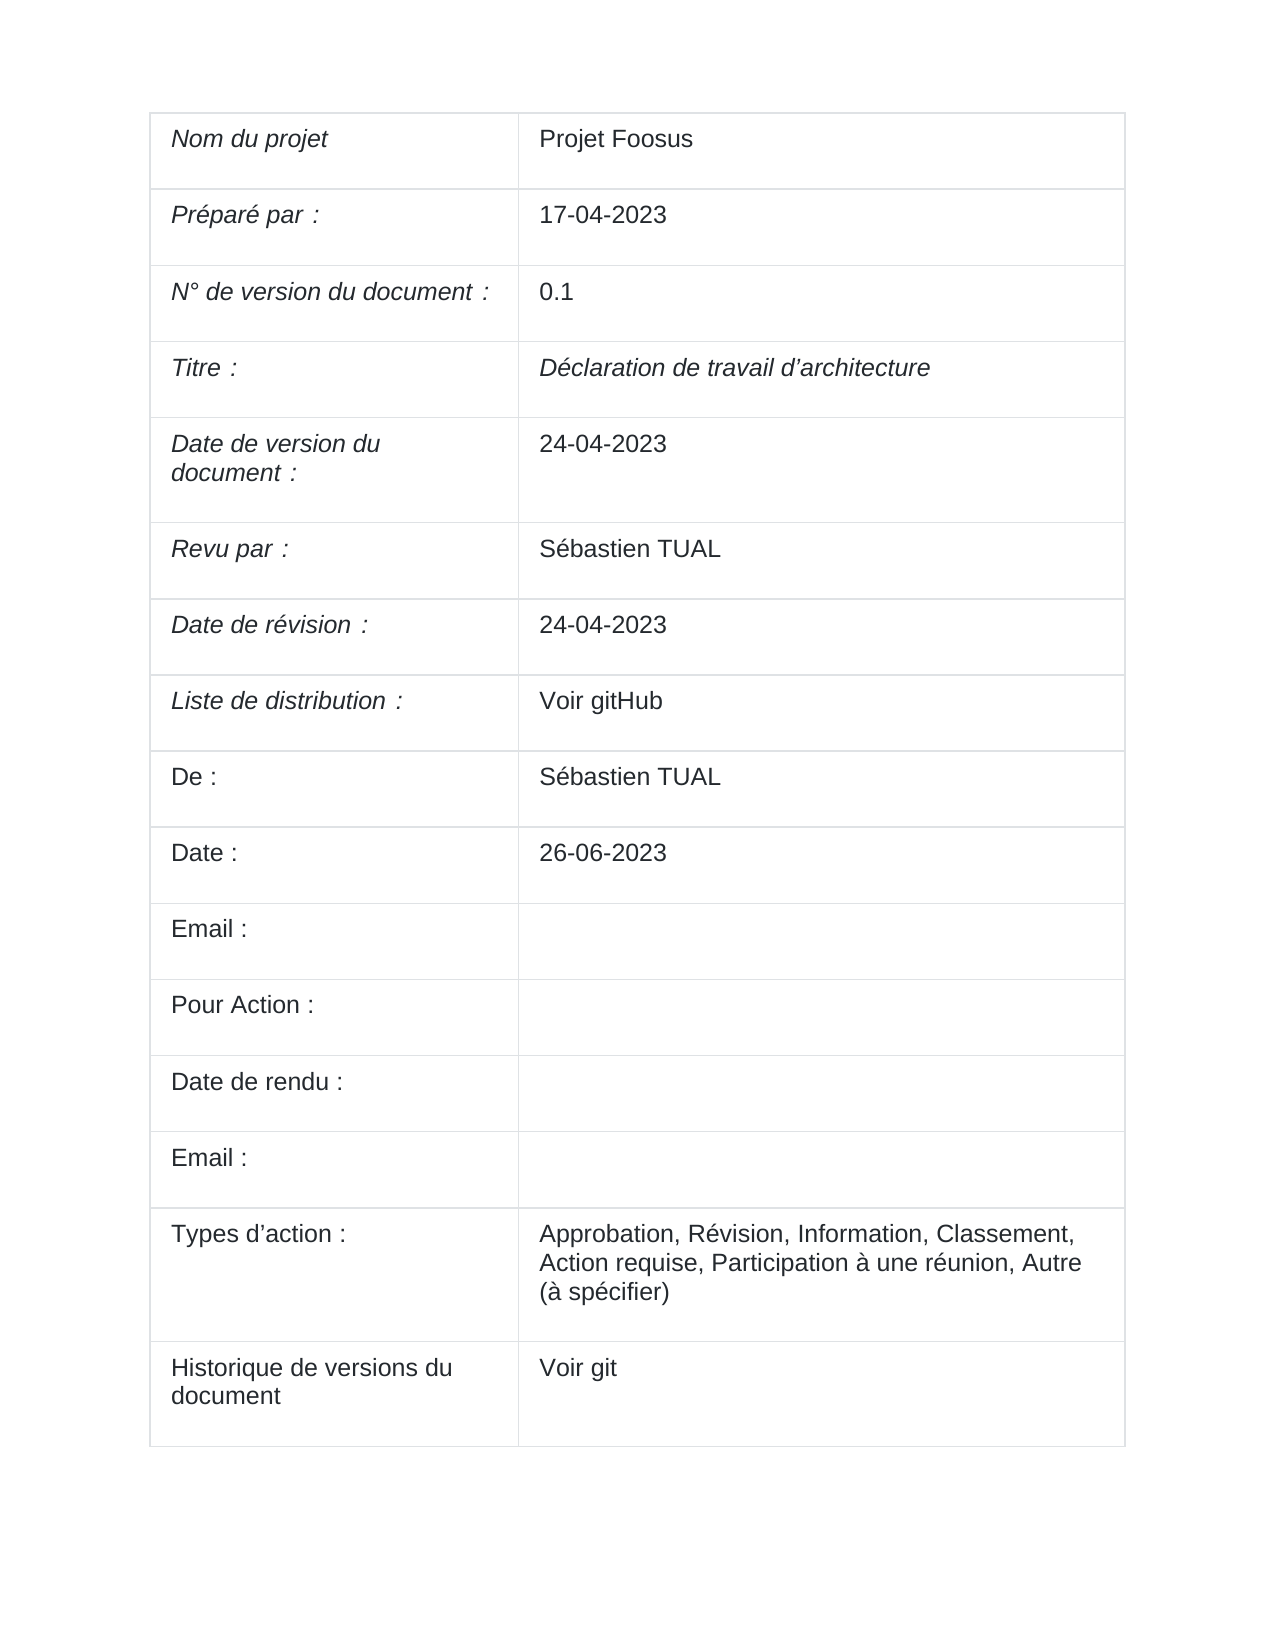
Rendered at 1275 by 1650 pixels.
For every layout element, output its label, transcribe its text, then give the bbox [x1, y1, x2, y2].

table_cell [519, 980, 1124, 1055]
table_cell [519, 904, 1124, 978]
table_cell Date de version du document : [151, 418, 518, 522]
table_cell Email : [151, 904, 518, 978]
table_cell 17-04-2023 [519, 190, 1124, 264]
table_cell Sébastien TUAL [519, 752, 1124, 826]
table_cell Voir git [519, 1342, 1124, 1446]
table_header Nom du projet [151, 114, 518, 188]
table_cell [519, 1056, 1124, 1131]
table_cell Approbation, Révision, Information, Classement, Action requise, Participation à une réunion, Autre (à spécifier) [519, 1209, 1124, 1341]
table_cell Revu par : [151, 523, 518, 598]
table_cell Sébastien TUAL [519, 523, 1124, 598]
table_cell Types d’action : [151, 1209, 518, 1341]
table_cell Pour Action : [151, 980, 518, 1055]
table_cell Liste de distribution : [151, 676, 518, 750]
table_cell 24-04-2023 [519, 418, 1124, 522]
table_cell De : [151, 752, 518, 826]
table_cell Historique de versions du document [151, 1342, 518, 1446]
table_cell Date : [151, 828, 518, 902]
table_header Projet Foosus [519, 114, 1124, 188]
table_cell N° de version du document : [151, 266, 518, 341]
table_cell 26-06-2023 [519, 828, 1124, 902]
table_cell Déclaration de travail d’architecture [519, 342, 1124, 417]
table_cell 24-04-2023 [519, 600, 1124, 674]
table_cell Email : [151, 1132, 518, 1207]
table_cell Préparé par : [151, 190, 518, 264]
table_cell Date de rendu : [151, 1056, 518, 1131]
table_cell 0.1 [519, 266, 1124, 341]
table_cell [519, 1132, 1124, 1207]
table_cell Titre : [151, 342, 518, 417]
table_cell Date de révision : [151, 600, 518, 674]
table_cell Voir gitHub [519, 676, 1124, 750]
